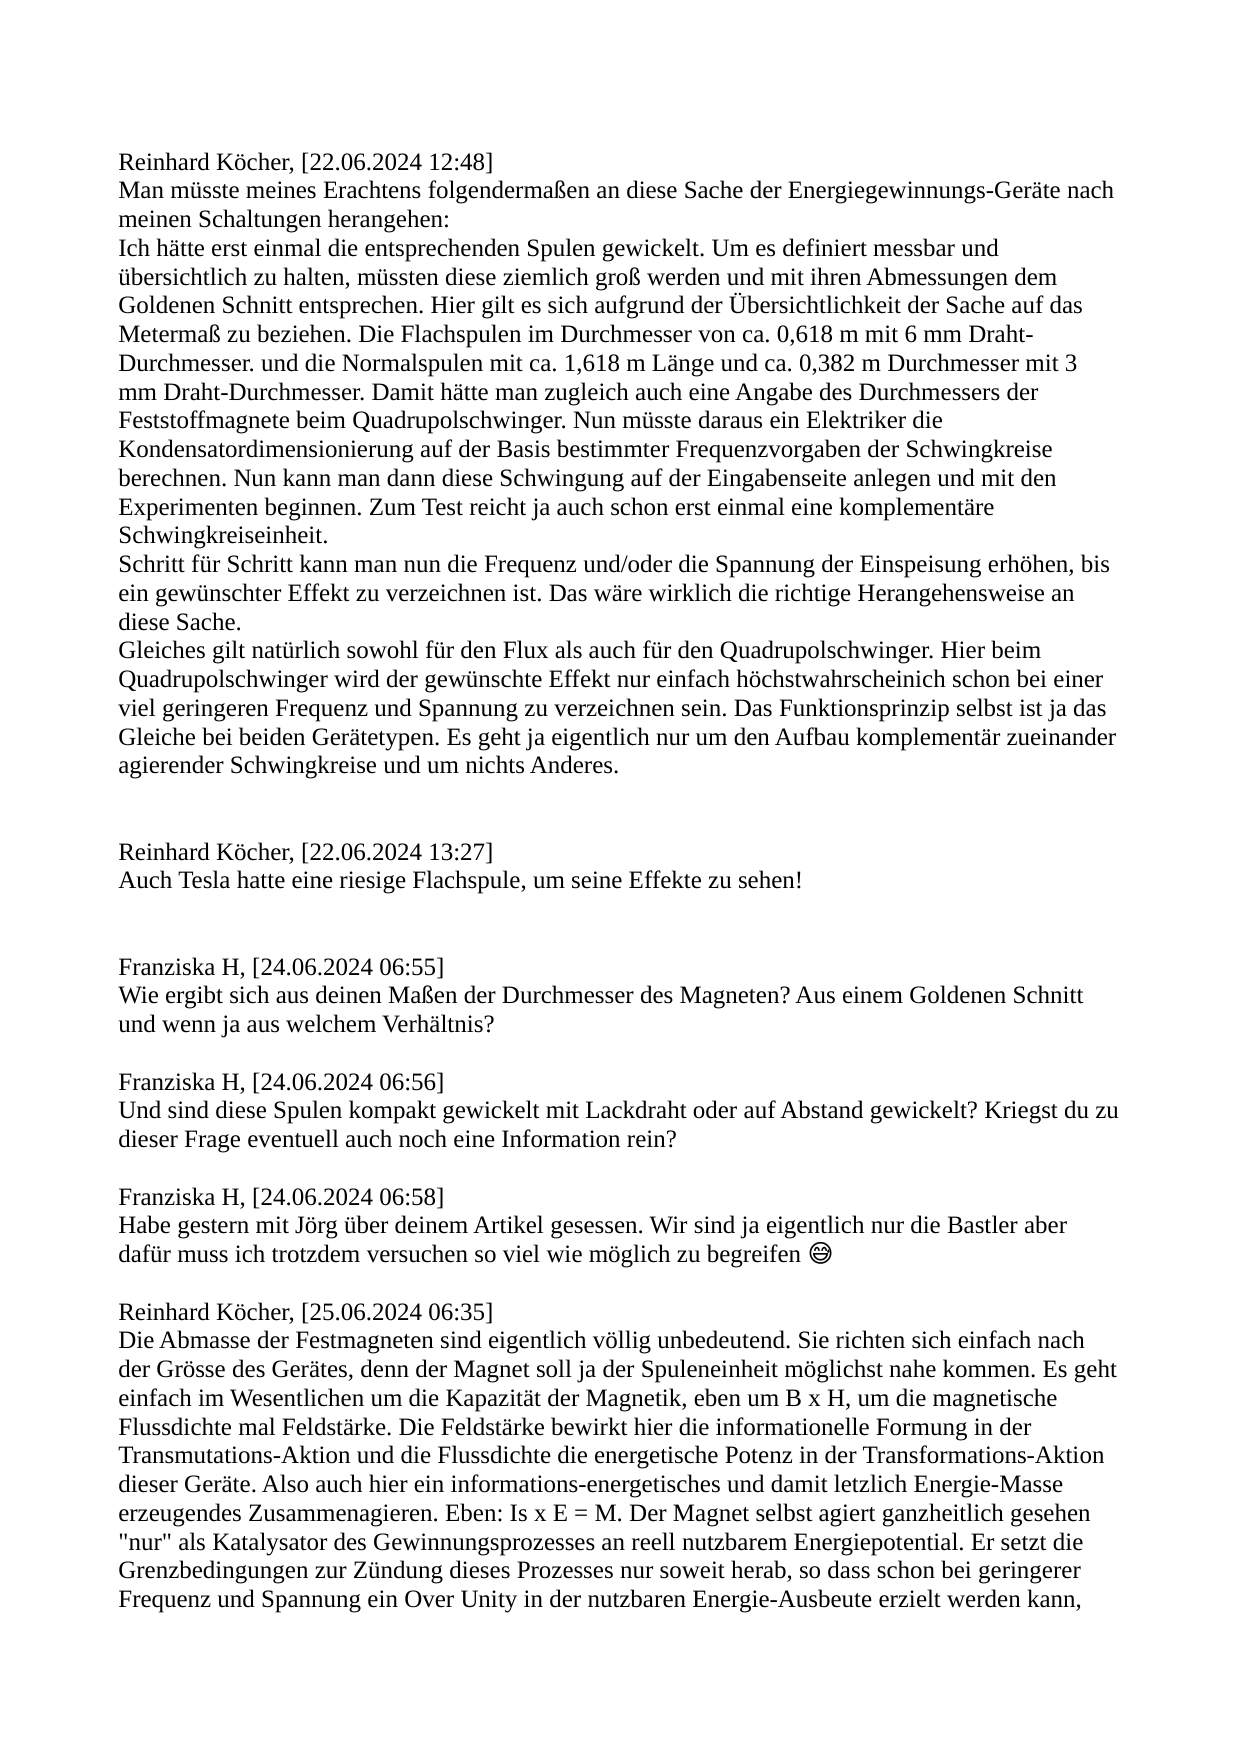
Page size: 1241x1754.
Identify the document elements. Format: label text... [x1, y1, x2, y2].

text Franziska H, [24.06.2024 06:56] [118, 1067, 1122, 1096]
text Schritt für Schritt kann man nun die Frequenz und/oder die Spannung der Einspeisung erhöhen, bis ein gewünschter Effekt zu verzeichnen ist. Das wäre wirklich die richtige Herangehensweise an diese Sache. [118, 549, 1122, 636]
text Reinhard Köcher, [22.06.2024 13:27] [118, 837, 1122, 866]
text Wie ergibt sich aus deinen Maßen der Durchmesser des Magneten? Aus einem Goldenen Schnitt und wenn ja aus welchem Verhältnis? [118, 981, 1122, 1038]
text Habe gestern mit Jörg über deinem Artikel gesessen. Wir sind ja eigentlich nur die Bastler aber dafür muss ich trotzdem versuchen so viel wie möglich zu begreifen 😅 [118, 1211, 1122, 1268]
text Franziska H, [24.06.2024 06:55] [118, 952, 1122, 981]
text Die Abmasse der Festmagneten sind eigentlich völlig unbedeutend. Sie richten sich einfach nach der Grösse des Gerätes, denn der Magnet soll ja der Spuleneinheit möglichst nahe kommen. Es geht einfach im Wesentlichen um die Kapazität der Magnetik, eben um B x H, um die magnetische Flussdichte mal Feldstärke. Die Feldstärke bewirkt hier die informationelle Formung in der Transmutations-Aktion und die Flussdichte die energetische Potenz in der Transformations-Aktion dieser Geräte. Also auch hier ein informations-energetisches und damit letzlich Energie-Masse erzeugendes Zusammenagieren. Eben: Is x E = M. Der Magnet selbst agiert ganzheitlich gesehen "nur" als Katalysator des Gewinnungsprozesses an reell nutzbarem Energiepotential. Er setzt die Grenzbedingungen zur Zündung dieses Prozesses nur soweit herab, so dass schon bei geringerer Frequenz und Spannung ein Over Unity in der nutzbaren Energie-Ausbeute erzielt werden kann, [118, 1326, 1122, 1613]
text Und sind diese Spulen kompakt gewickelt mit Lackdraht oder auf Abstand gewickelt? Kriegst du zu dieser Frage eventuell auch noch eine Information rein? [118, 1096, 1122, 1153]
text Franziska H, [24.06.2024 06:58] [118, 1182, 1122, 1211]
text Reinhard Köcher, [25.06.2024 06:35] [118, 1297, 1122, 1326]
text Gleiches gilt natürlich sowohl für den Flux als auch für den Quadrupolschwinger. Hier beim Quadrupolschwinger wird der gewünschte Effekt nur einfach höchstwahrscheinich schon bei einer viel geringeren Frequenz und Spannung zu verzeichnen sein. Das Funktionsprinzip selbst ist ja das Gleiche bei beiden Gerätetypen. Es geht ja eigentlich nur um den Aufbau komplementär zueinander agierender Schwingkreise und um nichts Anderes. [118, 636, 1122, 779]
text Auch Tesla hatte eine riesige Flachspule, um seine Effekte zu sehen! [118, 866, 1122, 894]
text Ich hätte erst einmal die entsprechenden Spulen gewickelt. Um es definiert messbar und übersichtlich zu halten, müssten diese ziemlich groß werden und mit ihren Abmessungen dem Goldenen Schnitt entsprechen. Hier gilt es sich aufgrund der Übersichtlichkeit der Sache auf das Metermaß zu beziehen. Die Flachspulen im Durchmesser von ca. 0,618 m mit 6 mm Draht-Durchmesser. und die Normalspulen mit ca. 1,618 m Länge und ca. 0,382 m Durchmesser mit 3 mm Draht-Durchmesser. Damit hätte man zugleich auch eine Angabe des Durchmessers der Feststoffmagnete beim Quadrupolschwinger. Nun müsste daraus ein Elektriker die Kondensatordimensionierung auf der Basis bestimmter Frequenzvorgaben der Schwingkreise berechnen. Nun kann man dann diese Schwingung auf der Eingabenseite anlegen und mit den Experimenten beginnen. Zum Test reicht ja auch schon erst einmal eine komplementäre Schwingkreiseinheit. [118, 233, 1122, 549]
text Reinhard Köcher, [22.06.2024 12:48] [118, 147, 1122, 176]
text Man müsste meines Erachtens folgendermaßen an diese Sache der Energiegewinnungs-Geräte nach meinen Schaltungen herangehen: [118, 176, 1122, 233]
